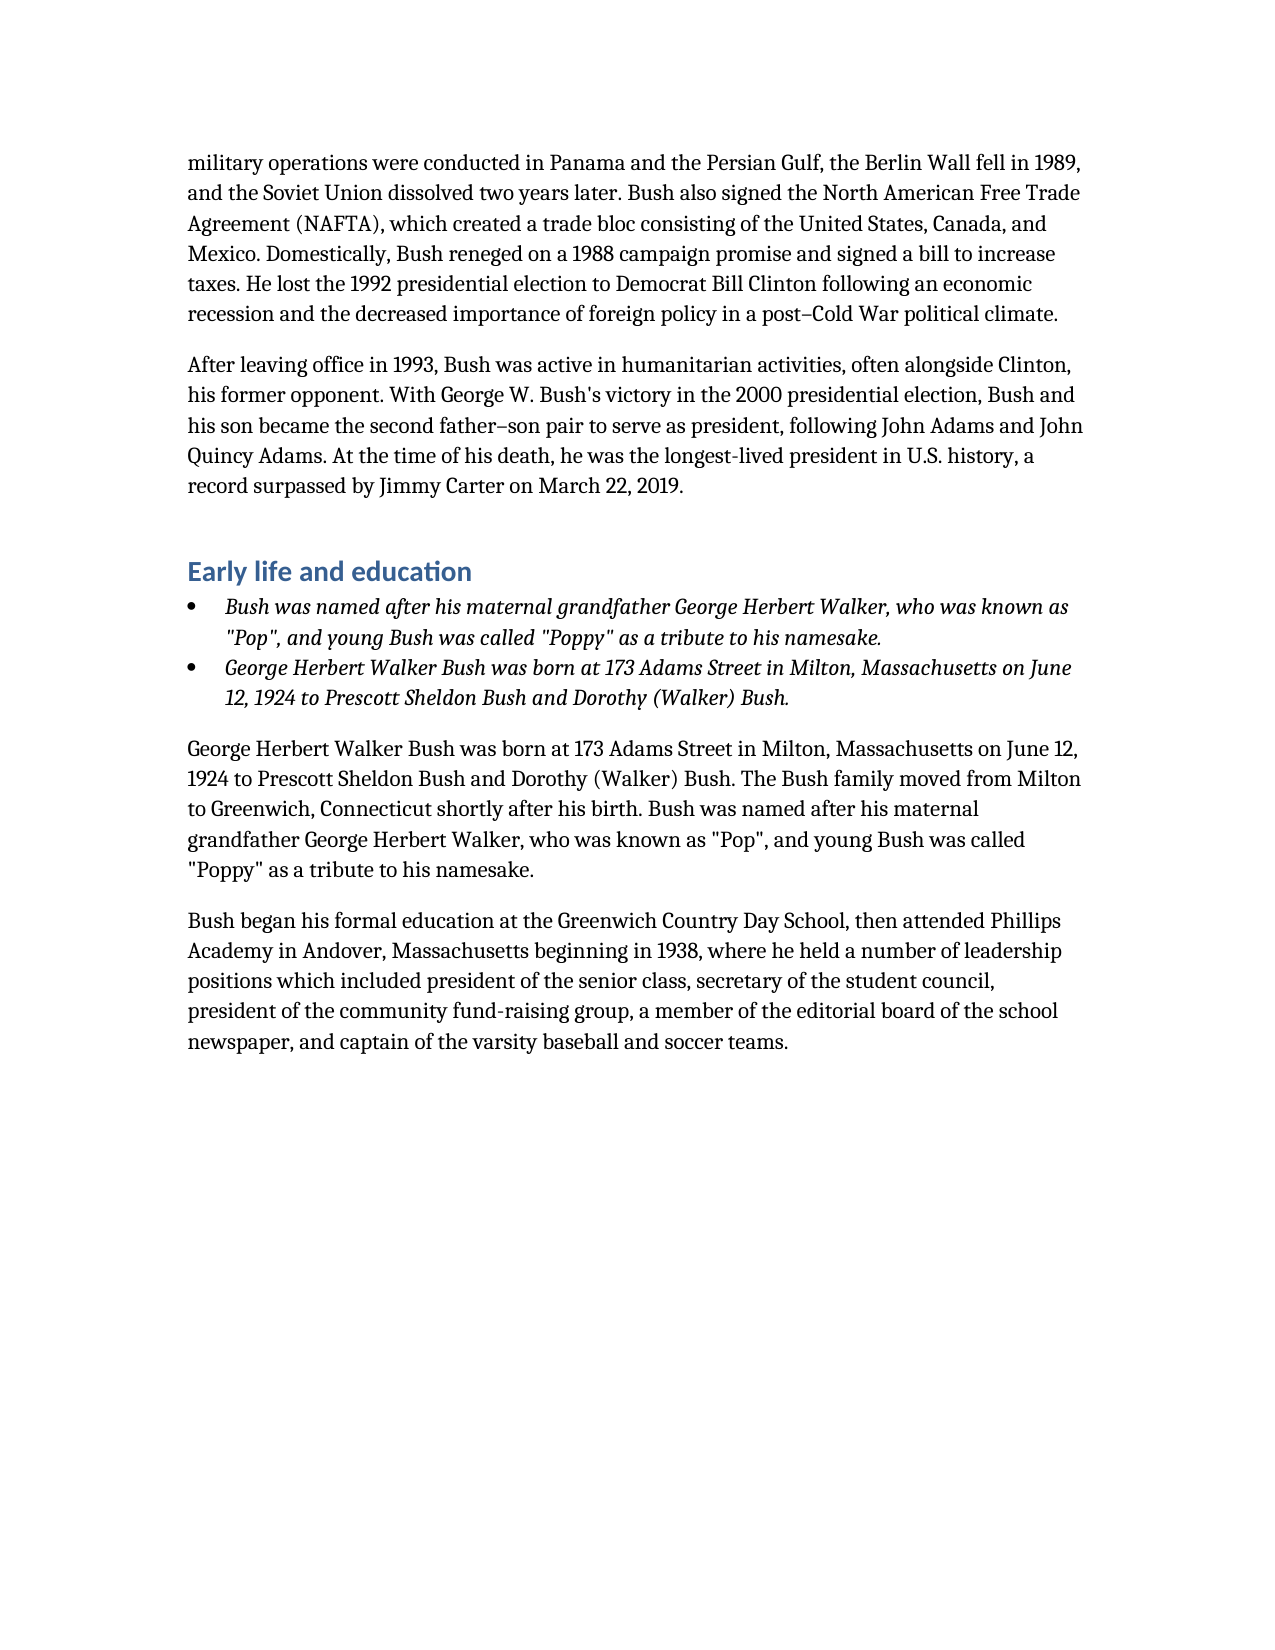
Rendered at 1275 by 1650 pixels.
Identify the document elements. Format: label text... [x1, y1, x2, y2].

text After leaving office in 1993, Bush was active in humanitarian activities, often alongside Clinton, his former opponent. With George W. Bush's victory in the 2000 presidential election, Bush and his son became the second father–son pair to serve as president, following John Adams and John Quincy Adams. At the time of his death, he was the longest-lived president in U.S. history, a record surpassed by Jimmy Carter on March 22, 2019. [187, 352, 1087, 499]
list Bush was named after his maternal grandfather George Herbert Walker, who was known as "Pop", and young Bush was called "Poppy" as a tribute to his namesake. [187, 594, 1087, 651]
list George Herbert Walker Bush was born at 173 Adams Street in Milton, Massachusetts on June 12, 1924 to Prescott Sheldon Bush and Dorothy (Walker) Bush. [187, 654, 1087, 711]
text military operations were conducted in Panama and the Persian Gulf, the Berlin Wall fell in 1989, and the Soviet Union dissolved two years later. Bush also signed the North American Free Trade Agreement (NAFTA), which created a trade bloc consisting of the United States, Canada, and Mexico. Domestically, Bush reneged on a 1988 campaign promise and signed a bill to increase taxes. He lost the 1992 presidential election to Democrat Bill Clinton following an economic recession and the decreased importance of foreign policy in a post–Cold War political climate. [187, 150, 1087, 327]
text George Herbert Walker Bush was born at 173 Adams Street in Milton, Massachusetts on June 12, 1924 to Prescott Sheldon Bush and Dorothy (Walker) Bush. The Bush family moved from Milton to Greenwich, Connecticut shortly after his birth. Bush was named after his maternal grandfather George Herbert Walker, who was known as "Pop", and young Bush was called "Poppy" as a tribute to his namesake. [187, 736, 1087, 883]
subtitle Early life and education [187, 553, 1087, 589]
text Bush began his formal education at the Greenwich Country Day School, then attended Phillips Academy in Andover, Massachusetts beginning in 1938, where he held a number of leadership positions which included president of the senior class, secretary of the student council, president of the community fund-raising group, a member of the editorial board of the school newspaper, and captain of the varsity baseball and soccer teams. [187, 908, 1087, 1055]
